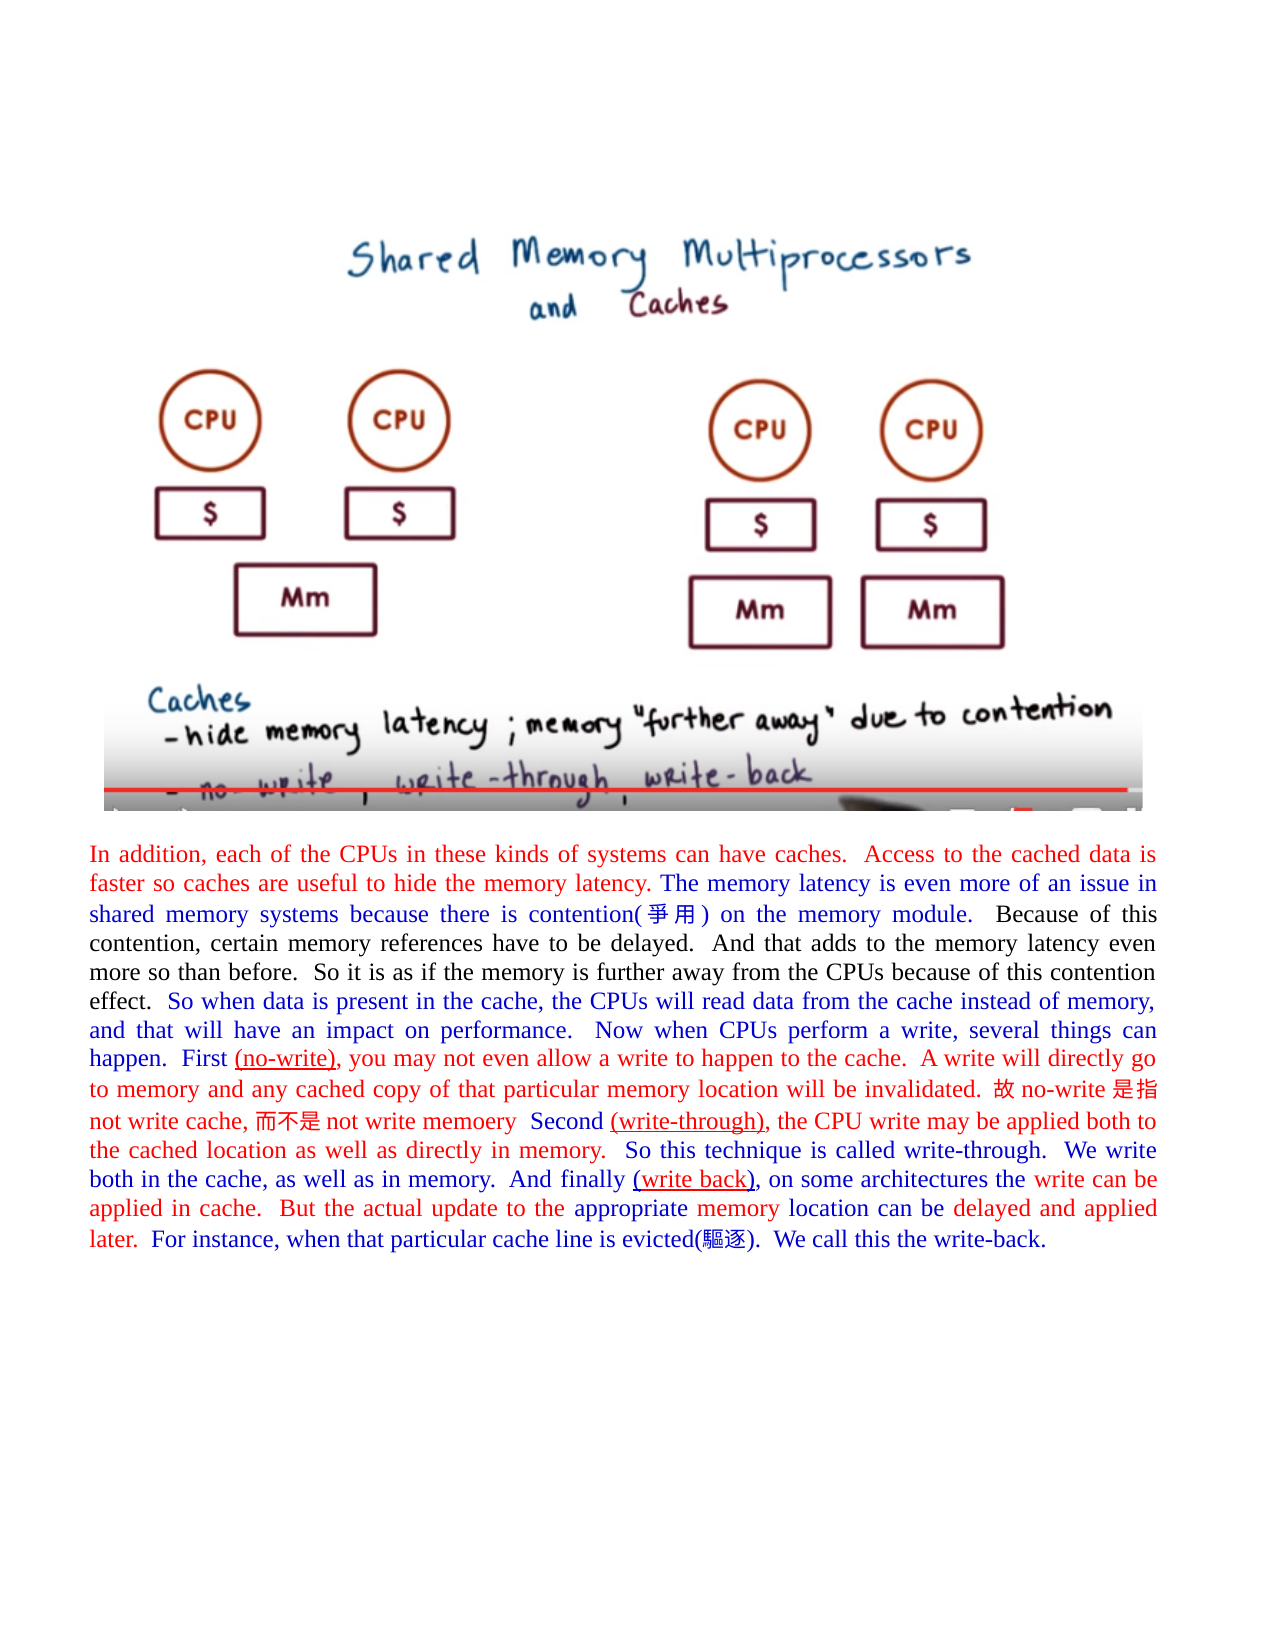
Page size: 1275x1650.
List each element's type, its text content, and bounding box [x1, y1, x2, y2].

text In addition, each of the CPUs in these kinds of systems can have caches. Access to the cached data is faster so caches are useful to hide the memory latency. The memory latency is even more of an issue in shared memory systems because there is contention(爭用) on the memory module. Because of this contention, certain memory references have to be delayed. And that adds to the memory latency even more so than before. So it is as if the memory is further away from the CPUs because of this contention effect. So when data is present in the cache, the CPUs will read data from the cache instead of memory, and that will have an impact on performance. Now when CPUs perform a write, several things can happen. First (no-write), you may not even allow a write to happen to the cache. A write will directly go to memory and any cached copy of that particular memory location will be invalidated. 故no-write是指not write cache, 而不是not write memoery Second (write-through), the CPU write may be applied both to the cached location as well as directly in memory. So this technique is called write-through. We write both in the cache, as well as in memory. And finally (write back), on some architectures the write can be applied in cache. But the actual update to the appropriate memory location can be delayed and applied later. For instance, when that particular cache line is evicted(驅逐). We call this the write-back. [89, 839, 1158, 1253]
picture [104, 233, 1143, 811]
